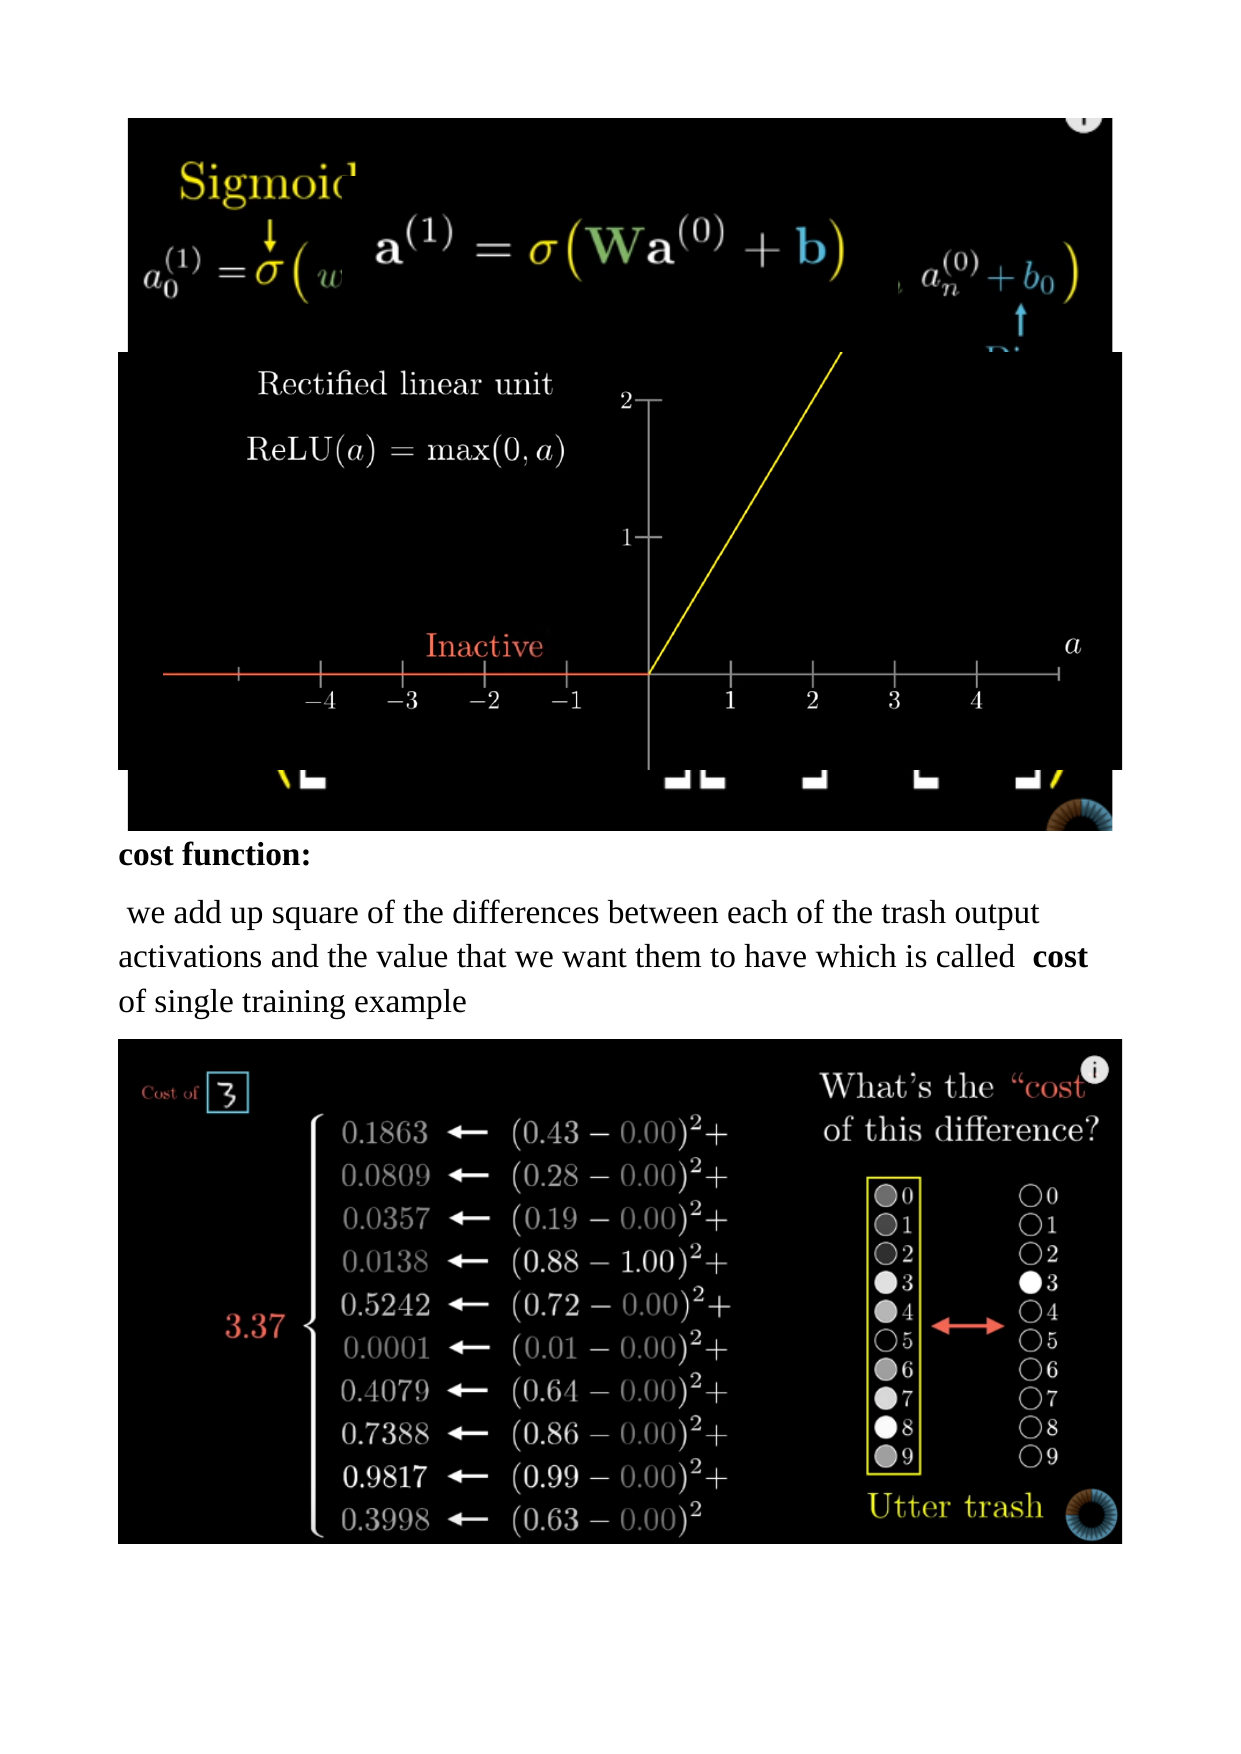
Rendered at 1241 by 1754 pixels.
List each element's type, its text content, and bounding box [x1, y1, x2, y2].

text we add up square of the differences between each of the trash output activations and the value that we want them to have which is called cost of single training example [118, 893, 1122, 1019]
text cost function: [118, 834, 1122, 872]
